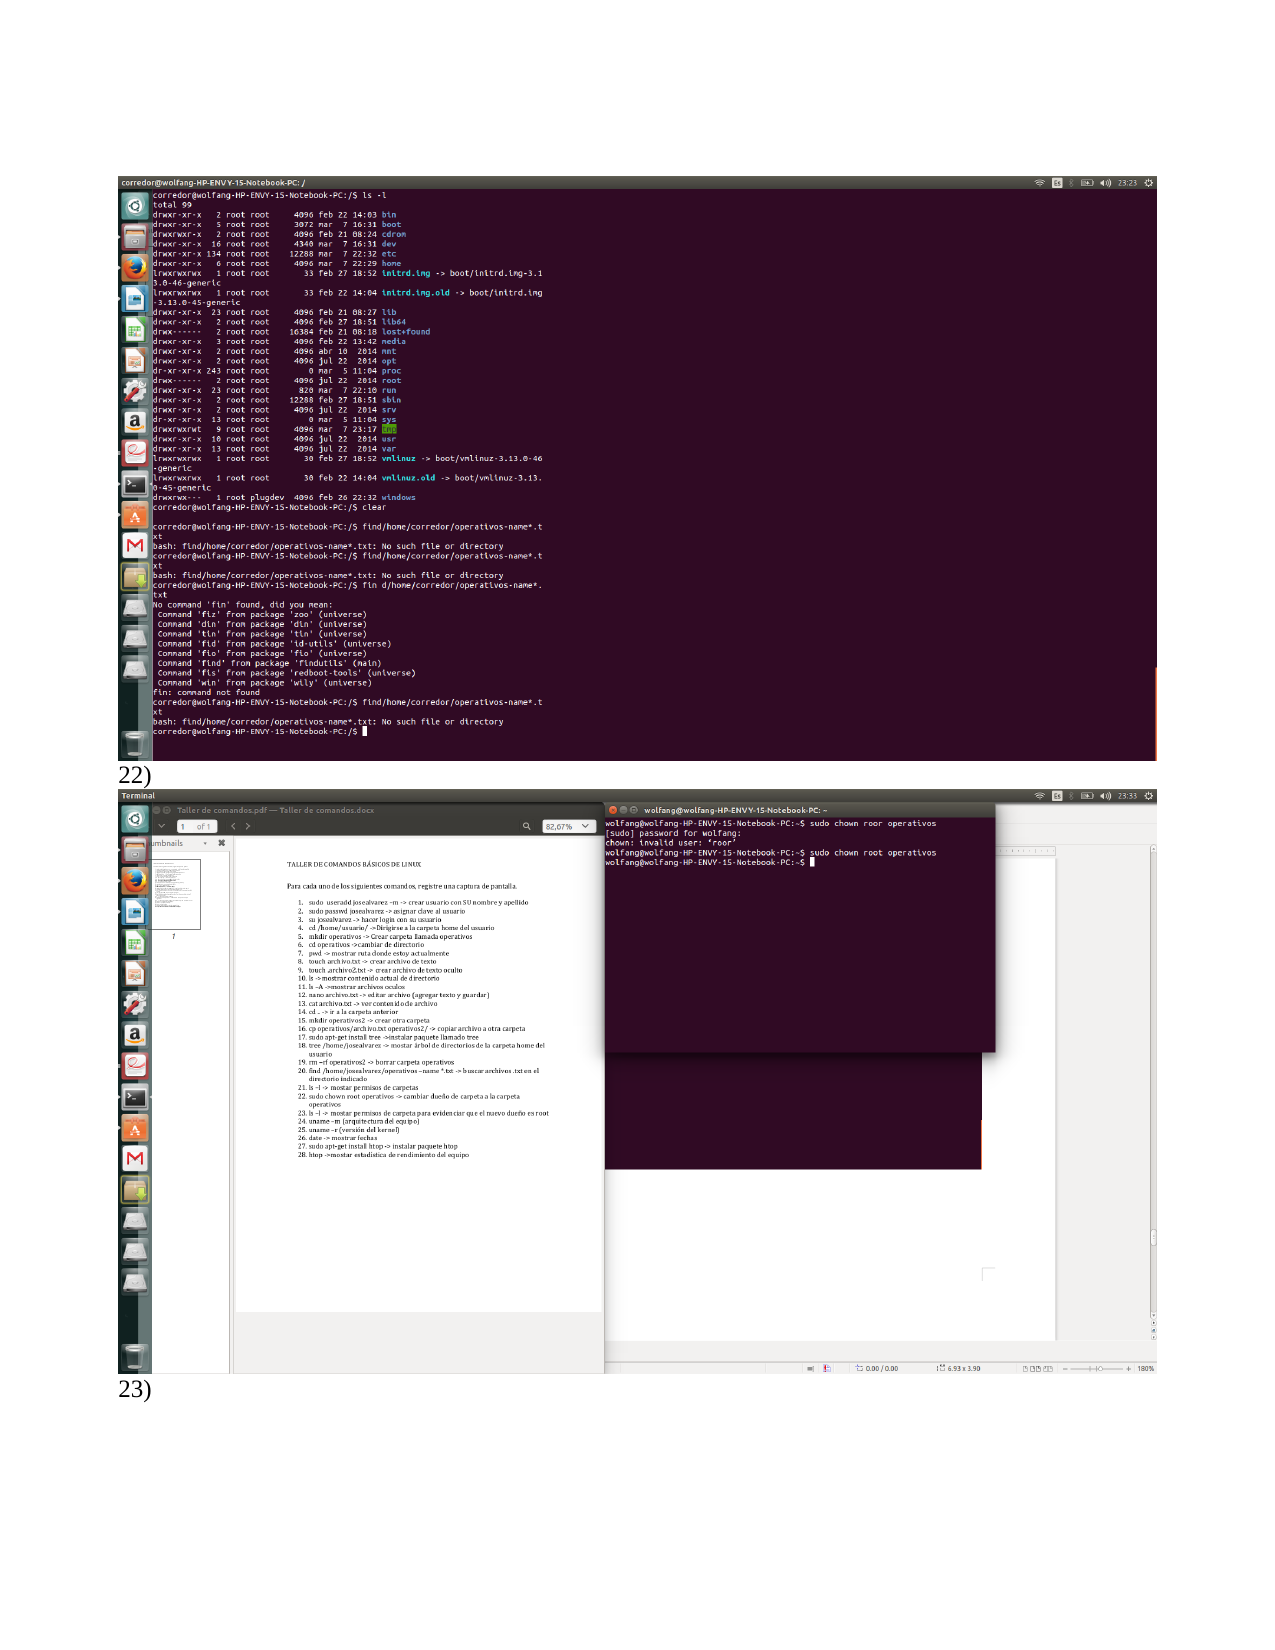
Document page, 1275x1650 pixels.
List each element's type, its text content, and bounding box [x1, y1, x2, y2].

text 23) [118, 1374, 1157, 1402]
text 22) [118, 761, 1157, 789]
picture [118, 176, 1157, 761]
picture [118, 789, 1157, 1374]
